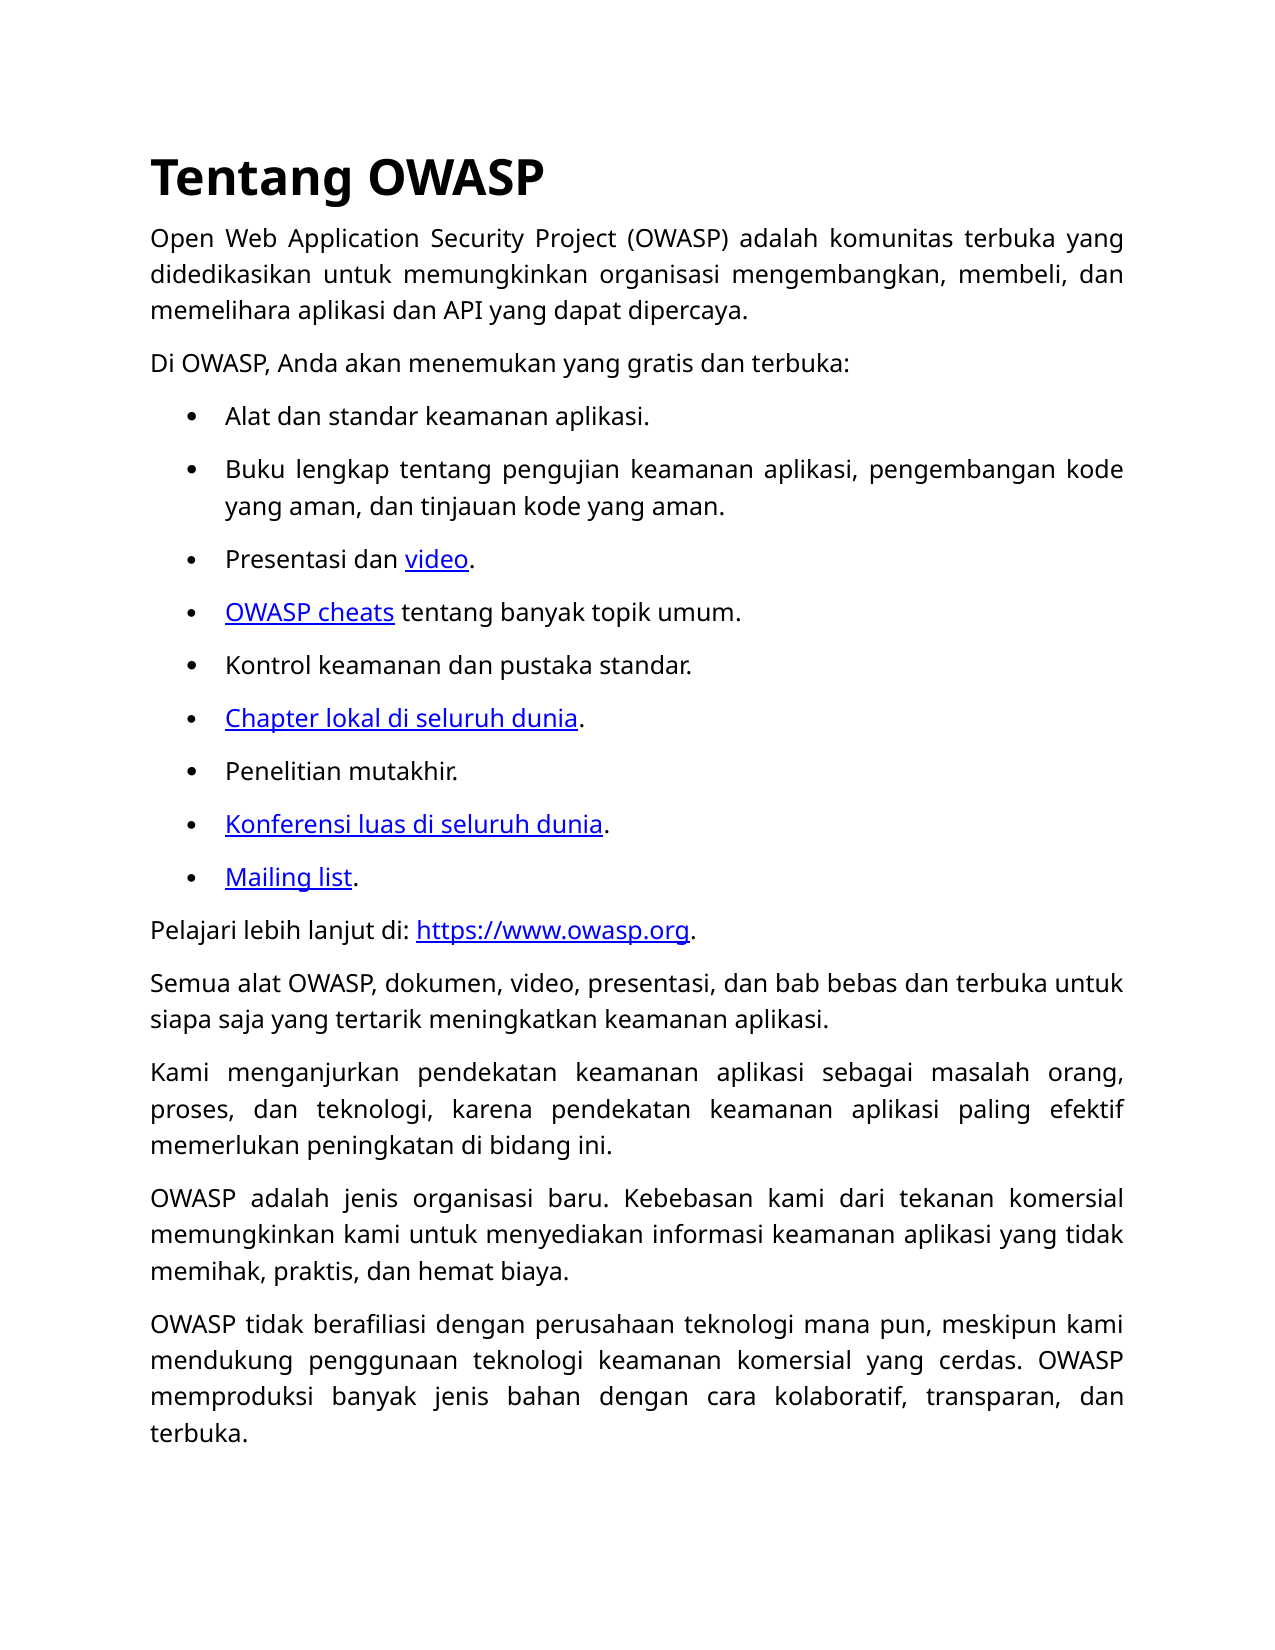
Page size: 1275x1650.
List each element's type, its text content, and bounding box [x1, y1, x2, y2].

text Open Web Application Security Project (OWASP) adalah komunitas terbuka yang didedikasikan untuk memungkinkan organisasi mengembangkan, membeli, dan memelihara aplikasi dan API yang dapat dipercaya. [150, 220, 1125, 327]
list OWASP cheats tentang banyak topik umum. [187, 594, 1125, 628]
list Kontrol keamanan dan pustaka standar. [187, 647, 1125, 681]
text Semua alat OWASP, dokumen, video, presentasi, dan bab bebas dan terbuka untuk siapa saja yang tertarik meningkatkan keamanan aplikasi. [150, 966, 1125, 1036]
text OWASP tidak berafiliasi dengan perusahaan teknologi mana pun, meskipun kami mendukung penggunaan teknologi keamanan komersial yang cerdas. OWASP memproduksi banyak jenis bahan dengan cara kolaboratif, transparan, dan terbuka. [150, 1306, 1125, 1449]
list Mailing list. [187, 859, 1125, 893]
list Buku lengkap tentang pengujian keamanan aplikasi, pengembangan kode yang aman, dan tinjauan kode yang aman. [187, 452, 1125, 522]
list Presentasi dan video. [187, 541, 1125, 575]
list Chapter lokal di seluruh dunia. [187, 700, 1125, 734]
text Kami menganjurkan pendekatan keamanan aplikasi sebagai masalah orang, proses, dan teknologi, karena pendekatan keamanan aplikasi paling efektif memerlukan peningkatan di bidang ini. [150, 1055, 1125, 1162]
text OWASP adalah jenis organisasi baru. Kebebasan kami dari tekanan komersial memungkinkan kami untuk menyediakan informasi keamanan aplikasi yang tidak memihak, praktis, dan hemat biaya. [150, 1181, 1125, 1287]
list Alat dan standar keamanan aplikasi. [187, 399, 1125, 433]
list Penelitian mutakhir. [187, 753, 1125, 787]
list Konferensi luas di seluruh dunia. [187, 806, 1125, 841]
text Pelajari lebih lanjut di: https://www.owasp.org. [150, 912, 1125, 947]
subtitle Tentang OWASP [150, 142, 1125, 210]
text Di OWASP, Anda akan menemukan yang gratis dan terbuka: [150, 346, 1125, 380]
